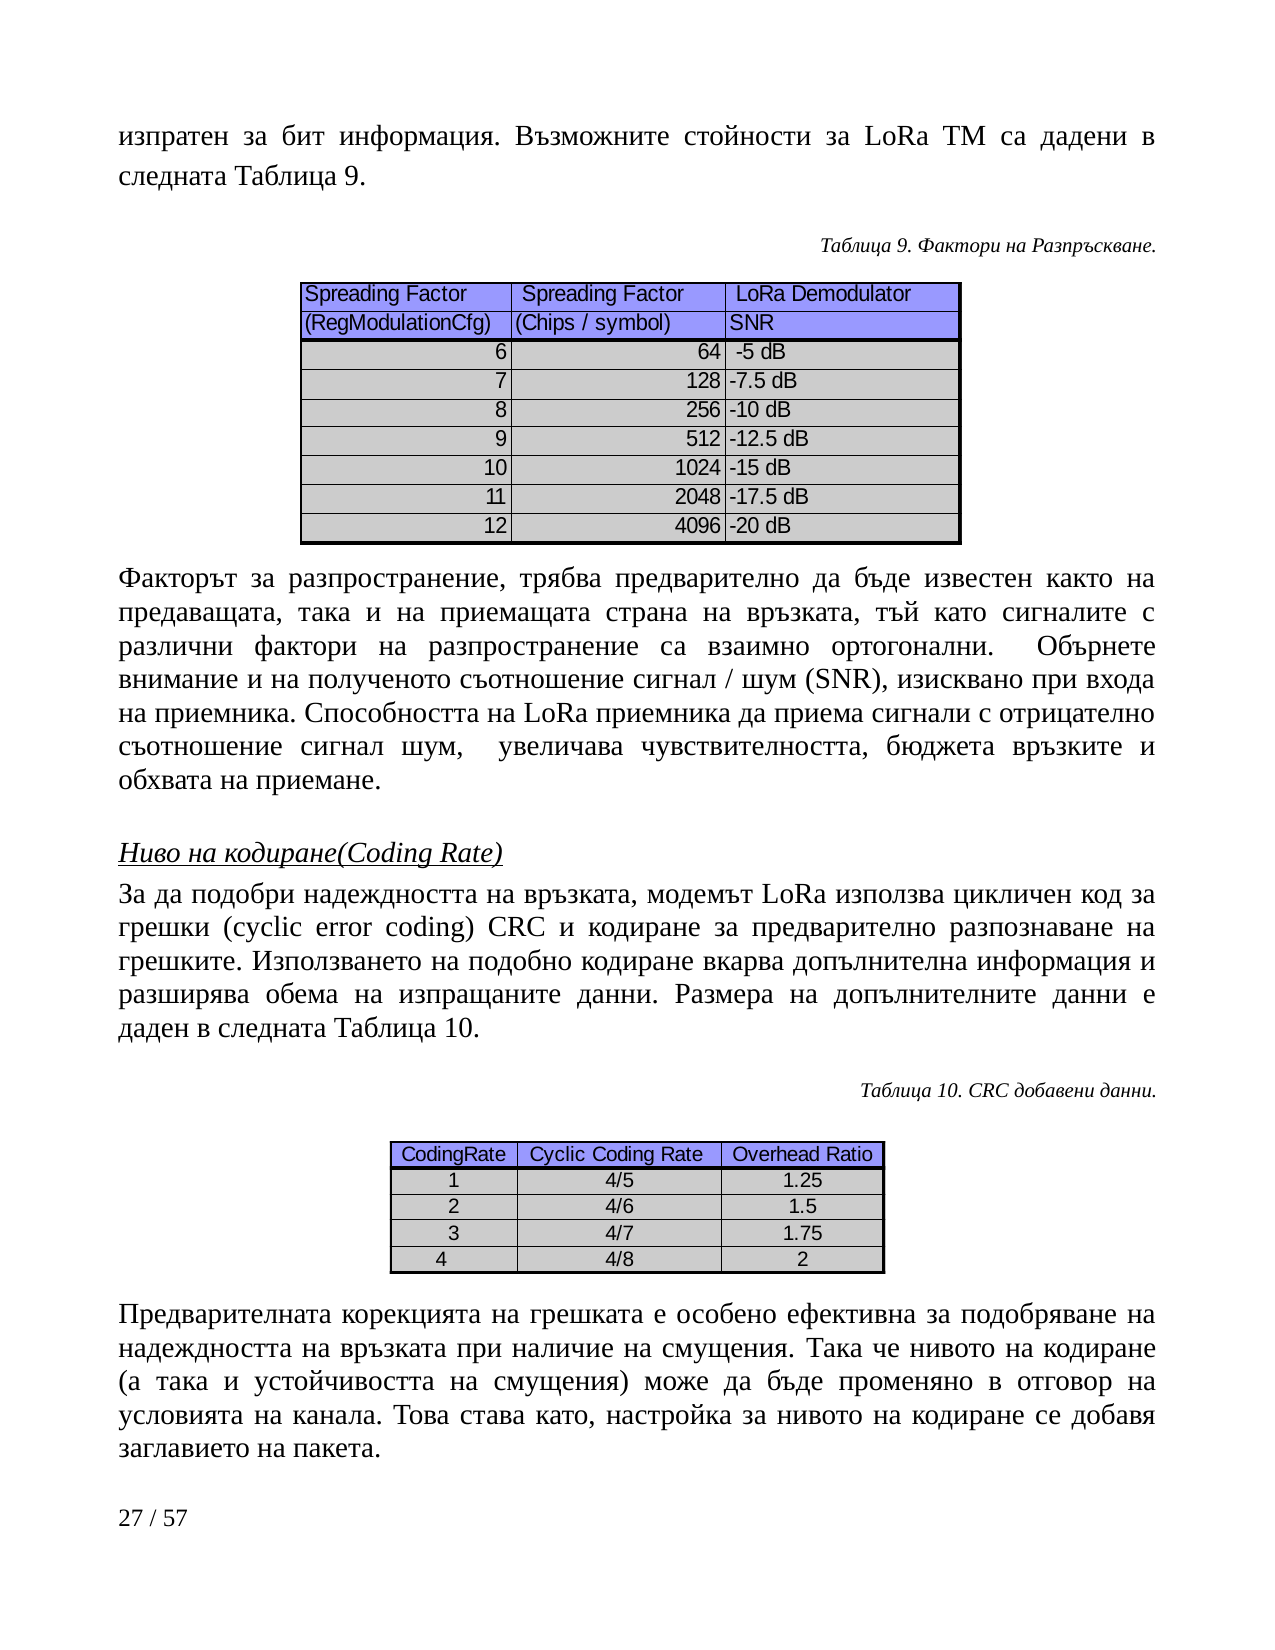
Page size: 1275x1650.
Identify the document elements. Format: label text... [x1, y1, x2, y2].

text Таблица 9. Фактори на Разпръскване. [118, 233, 1157, 257]
text За да подобри надеждността на връзката, модемът LoRa използва цикличен код за грешки (cyclic error coding) CRC и кодиране за предварително разпознаване на грешките. Използването на подобно кодиране вкарва допълнителна информация и разширява обема на изпращаните данни. Размера на допълнителните данни е даден в следната Таблица 10. [118, 876, 1157, 1043]
text Предварителната корекцията на грешката е особено ефективна за подобряване на надеждността на връзката при наличие на смущения. Така че нивото на кодиране (а така и устойчивостта на смущения) може да бъде променяно в отговор на условията на канала. Това става като, настройка за нивото на кодиране се добавя заглавието на пакета. [118, 1296, 1157, 1464]
text Ниво на кодиране(Coding Rate) [118, 836, 1157, 869]
text Таблица 10. CRC добавени данни. [118, 1078, 1157, 1102]
text изпратен за бит информация. Възможните стойности за LoRa TM са дадени в следната Таблица 9. [118, 118, 1157, 192]
text Факторът за разпространение, трябва предварително да бъде известен както на предаващата, така и на приемащата страна на връзката, тъй като сигналите с различни фактори на разпространение са взаимно ортогонални. Обърнете внимание и на полученото съотношение сигнал / шум (SNR), изисквано при входа на приемника. Способността на LoRa приемника да приема сигнали с отрицателно съотношение сигнал шум, увеличава чувствителността, бюджета връзките и обхвата на приемане. [118, 561, 1157, 795]
